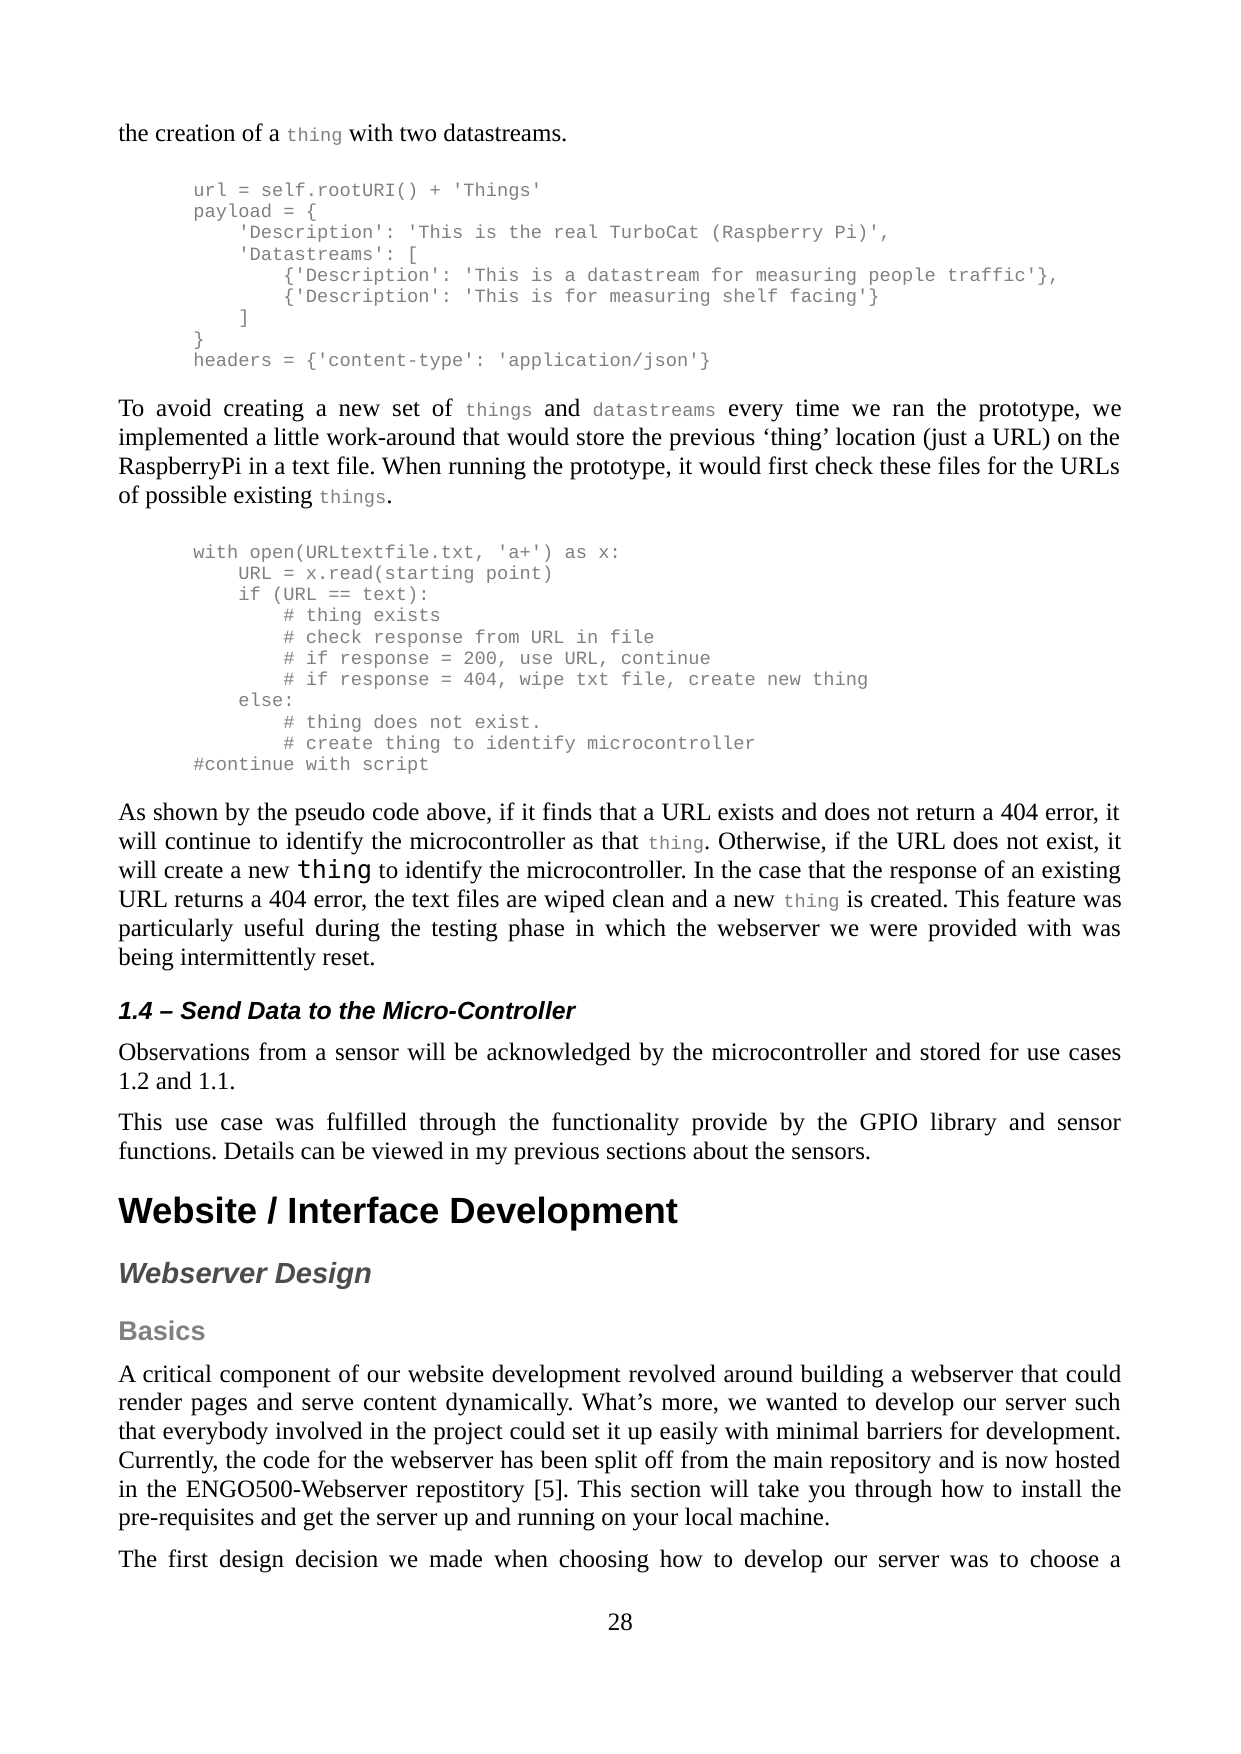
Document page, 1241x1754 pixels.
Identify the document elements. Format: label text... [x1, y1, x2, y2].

text } [193, 329, 1122, 351]
text URL = x.read(starting point) [193, 564, 1122, 585]
text A critical component of our website development revolved around building a webserver that could render pages and serve content dynamically. What’s more, we wanted to develop our server such that everybody involved in the project could set it up easily with minimal barriers for development. Currently, the code for the webserver has been split off from the main repository and is now hosted in the ENGO500-Webserver repostitory [5]. This section will take you through how to install the pre-requisites and get the server up and running on your local machine. [118, 1359, 1122, 1531]
text # if response = 200, use URL, continue [193, 649, 1122, 670]
text # create thing to identify microcontroller [193, 734, 1122, 755]
subtitle 1.4 – Send Data to the Micro-Controller [118, 996, 1122, 1024]
text payload = { [193, 202, 1122, 223]
text headers = {'content-type': 'application/json'} [193, 351, 1122, 372]
text if (URL == text): [193, 585, 1122, 606]
text This use case was fulfilled through the functionality provide by the GPIO library and sensor functions. Details can be viewed in my previous sections about the sensors. [118, 1107, 1122, 1164]
subtitle Webserver Design [118, 1256, 1122, 1290]
text with open(URLtextfile.txt, 'a+') as x: [193, 542, 1122, 564]
text ] [193, 308, 1122, 329]
text 'Datastreams': [ [193, 244, 1122, 266]
text As shown by the pseudo code above, if it finds that a URL exists and does not return a 404 error, it will continue to identify the microcontroller as that thing. Otherwise, if the URL does not exist, it will create a new thing to identify the microcontroller. In the case that the response of an existing URL returns a 404 error, the text files are wiped clean and a new thing is created. This feature was particularly useful during the testing phase in which the webserver we were provided with was being intermittently reset. [118, 797, 1122, 971]
text # if response = 404, wipe txt file, create new thing [193, 670, 1122, 691]
text #continue with script [193, 755, 1122, 776]
text # check response from URL in file [193, 627, 1122, 649]
text The first design decision we made when choosing how to develop our server was to choose a [118, 1544, 1122, 1572]
text else: [193, 691, 1122, 712]
text To avoid creating a new set of things and datastreams every time we ran the prototype, we implemented a little work-around that would store the previous ‘thing’ location (just a URL) on the RaspberryPi in a text file. When running the prototype, it would first check these files for the URLs of possible existing things. [118, 393, 1122, 509]
text # thing does not exist. [193, 712, 1122, 734]
text # thing exists [193, 606, 1122, 627]
text url = self.rootURI() + 'Things' [193, 181, 1122, 202]
subtitle Basics [118, 1315, 1122, 1346]
subtitle Website / Interface Development [118, 1189, 1122, 1231]
text {'Description': 'This is a datastream for measuring people traffic'}, [193, 266, 1122, 287]
text the creation of a thing with two datastreams. [118, 118, 1122, 147]
text 'Description': 'This is the real TurboCat (Raspberry Pi)', [193, 223, 1122, 244]
text Observations from a sensor will be acknowledged by the microcontroller and stored for use cases 1.2 and 1.1. [118, 1037, 1122, 1094]
text {'Description': 'This is for measuring shelf facing'} [193, 287, 1122, 308]
